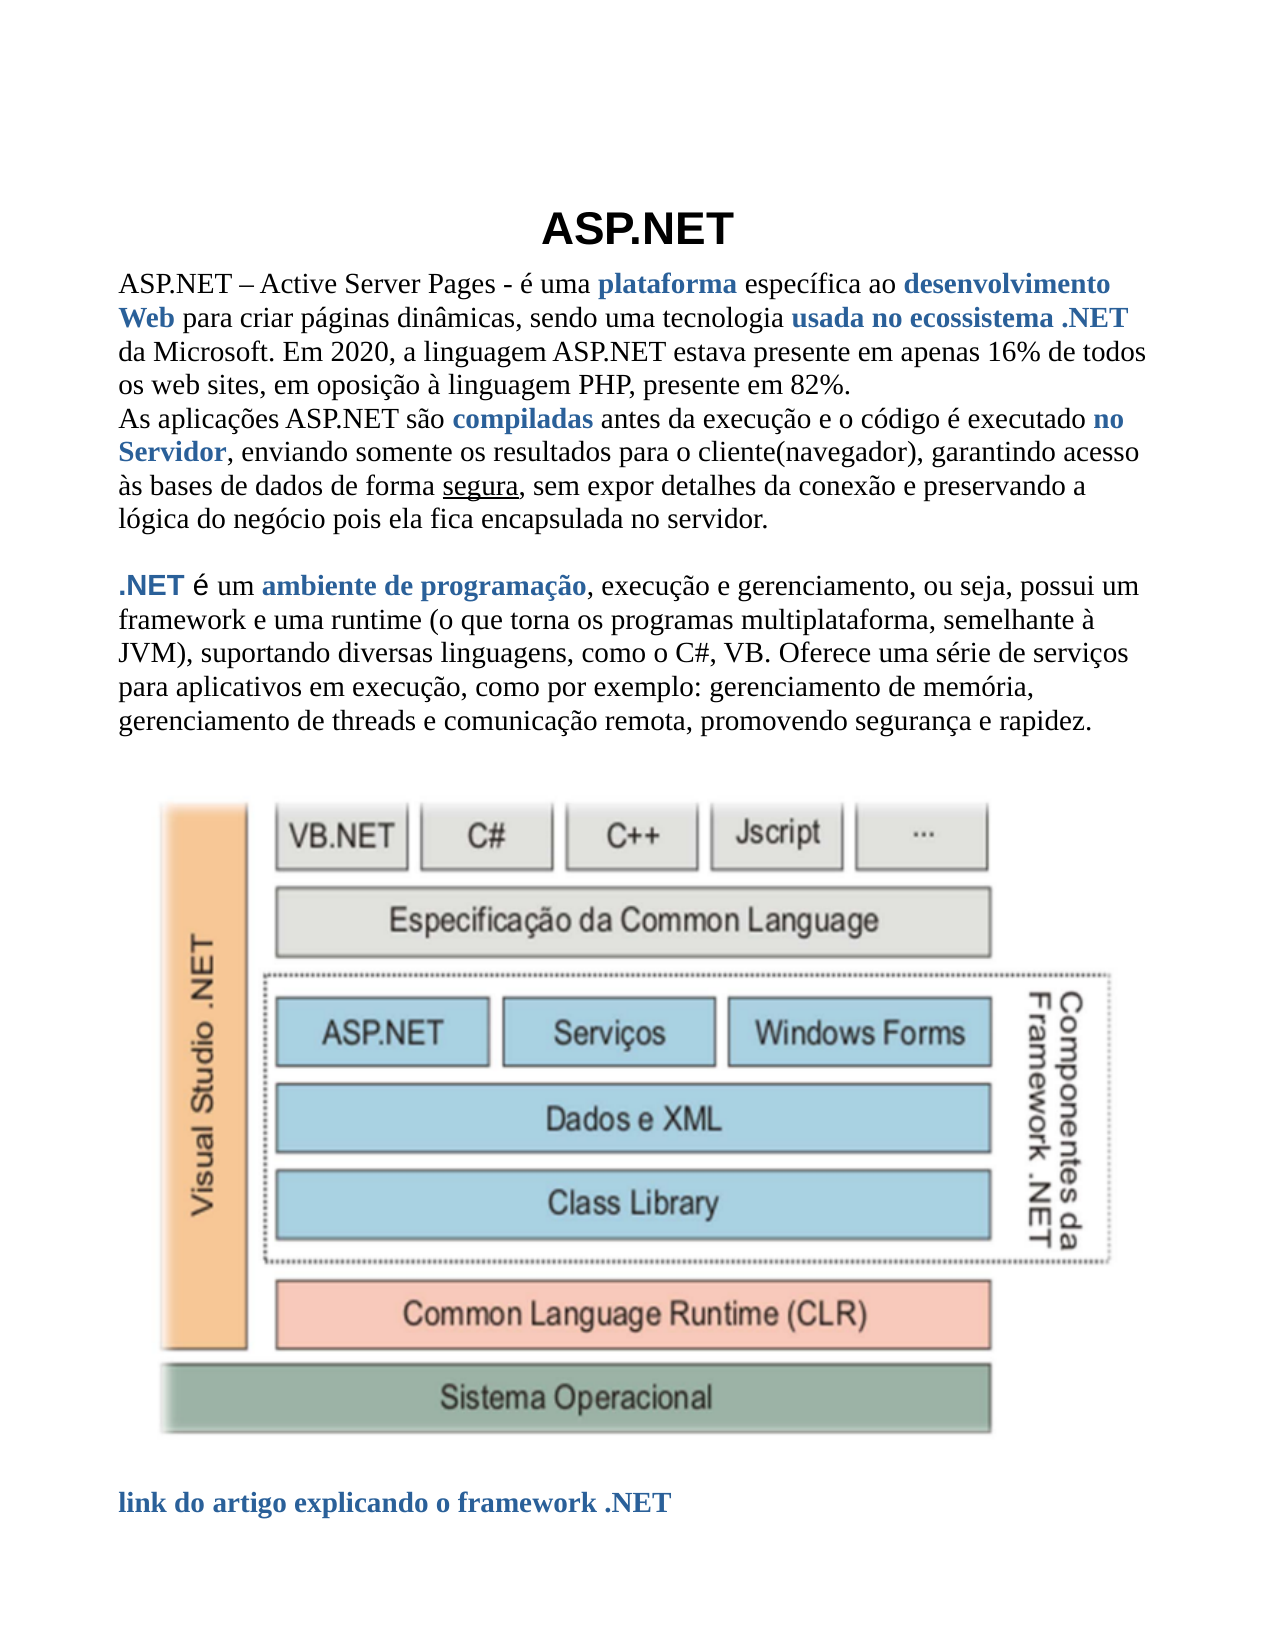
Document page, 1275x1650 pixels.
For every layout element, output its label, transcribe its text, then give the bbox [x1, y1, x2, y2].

text As aplicações ASP.NET são compiladas antes da execução e o código é executado no Servidor, enviando somente os resultados para o cliente(navegador), garantindo acesso às bases de dados de forma segura, sem expor detalhes da conexão e preservando a lógica do negócio pois ela fica encapsulada no servidor. [118, 401, 1157, 535]
subtitle ASP.NET [118, 201, 1157, 254]
picture [149, 793, 1126, 1457]
text .NET é um ambiente de programação, execução e gerenciamento, ou seja, possui um framework e uma runtime (o que torna os programas multiplataforma, semelhante à JVM), suportando diversas linguagens, como o C#, VB. Oferece uma série de serviços para aplicativos em execução, como por exemplo: gerenciamento de memória, gerenciamento de threads e comunicação remota, promovendo segurança e rapidez. [118, 568, 1157, 736]
text ASP.NET – Active Server Pages - é uma plataforma específica ao desenvolvimento Web para criar páginas dinâmicas, sendo uma tecnologia usada no ecossistema .NET da Microsoft. Em 2020, a linguagem ASP.NET estava presente em apenas 16% de todos os web sites, em oposição à linguagem PHP, presente em 82%. [118, 267, 1157, 401]
text link do artigo explicando o framework .NET [118, 1485, 1157, 1519]
